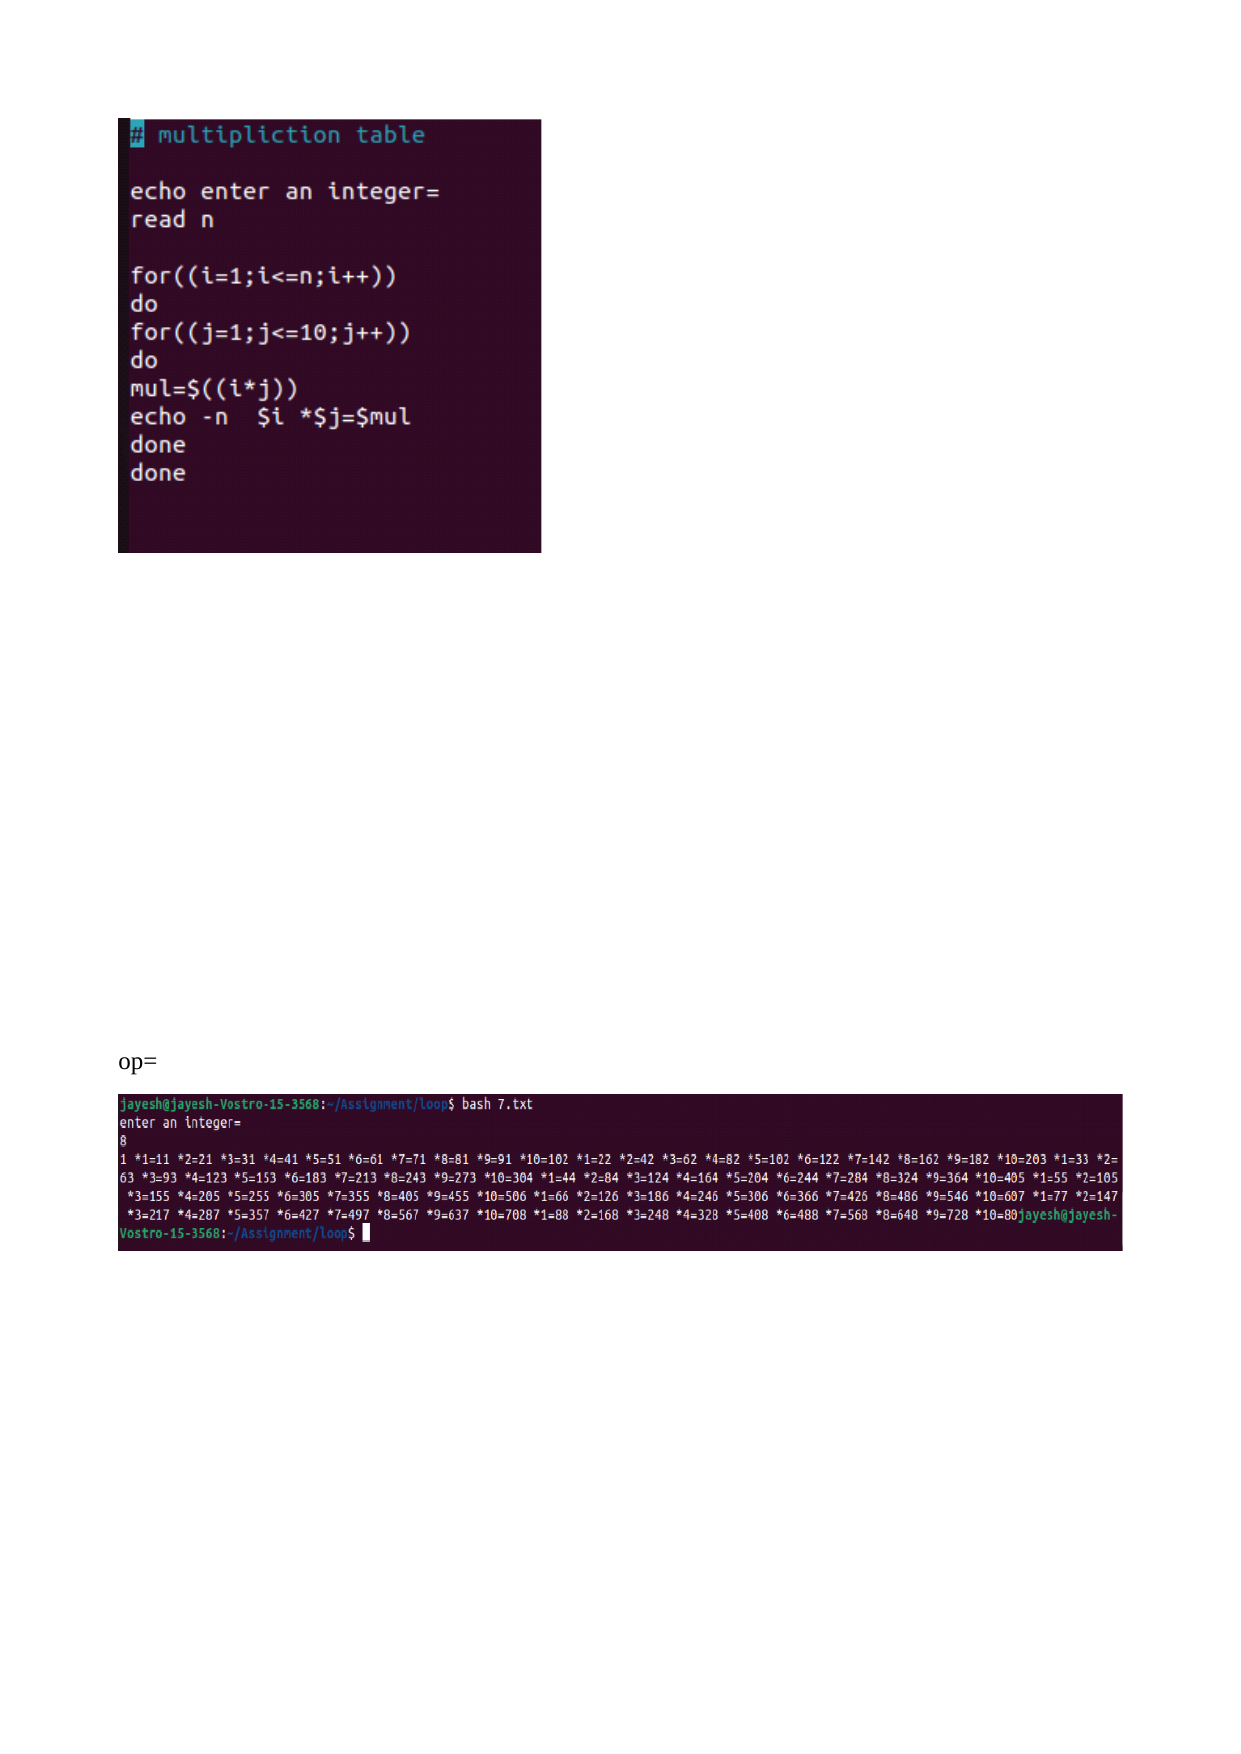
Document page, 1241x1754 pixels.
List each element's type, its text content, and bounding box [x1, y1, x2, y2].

text op= [118, 1046, 1122, 1074]
